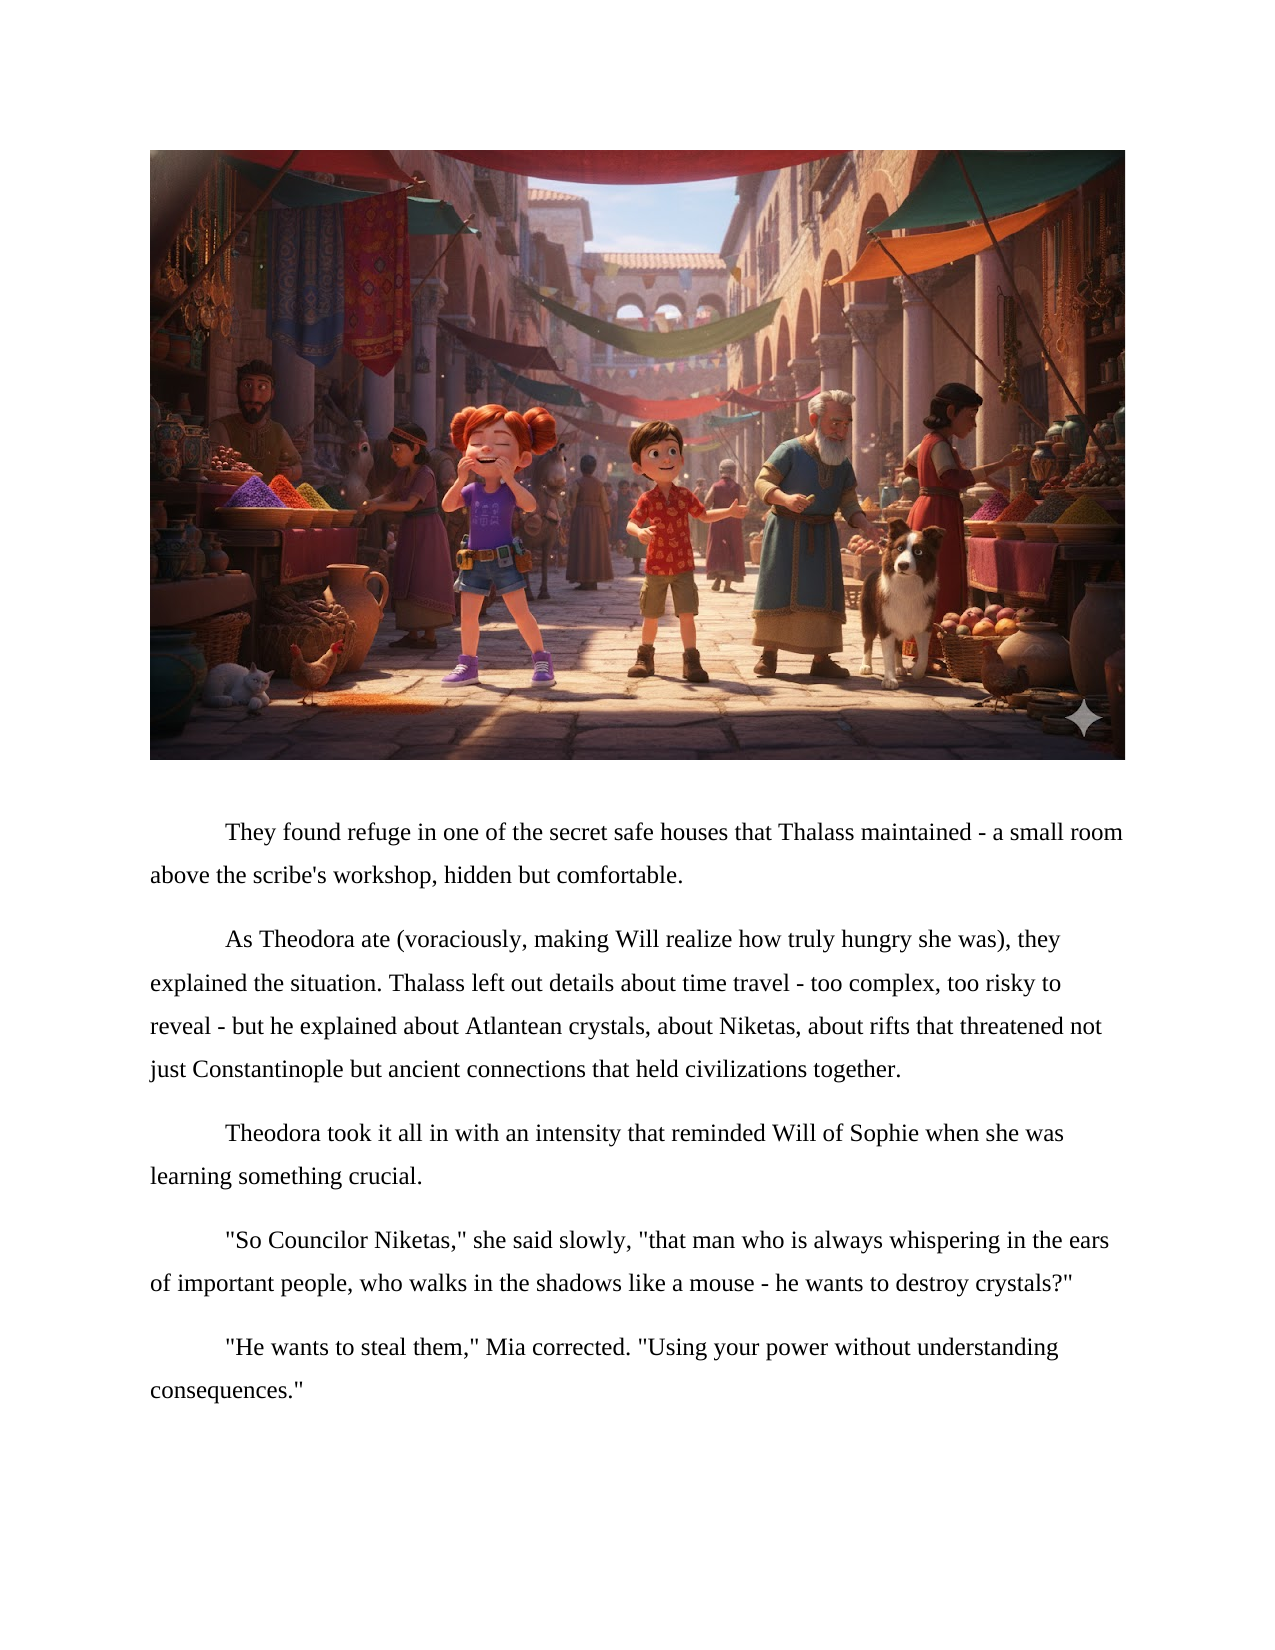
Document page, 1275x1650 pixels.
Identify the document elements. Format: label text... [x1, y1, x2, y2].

text They found refuge in one of the secret safe houses that Thalass maintained - a small room above the scribe's workshop, hidden but comfortable. [150, 817, 1125, 889]
picture [150, 150, 1125, 760]
text As Theodora ate (voraciously, making Will realize how truly hungry she was), they explained the situation. Thalass left out details about time travel - too complex, too risky to reveal - but he explained about Atlantean crystals, about Niketas, about rifts that threatened not just Constantinople but ancient connections that held civilizations together. [150, 924, 1125, 1083]
text "So Councilor Niketas," she said slowly, "that man who is always whispering in the ears of important people, who walks in the shadows like a mouse - he wants to destroy crystals?" [150, 1225, 1125, 1297]
text "He wants to steal them," Mia corrected. "Using your power without understanding consequences." [150, 1332, 1125, 1404]
text Theodora took it all in with an intensity that reminded Will of Sophie when she was learning something crucial. [150, 1118, 1125, 1190]
